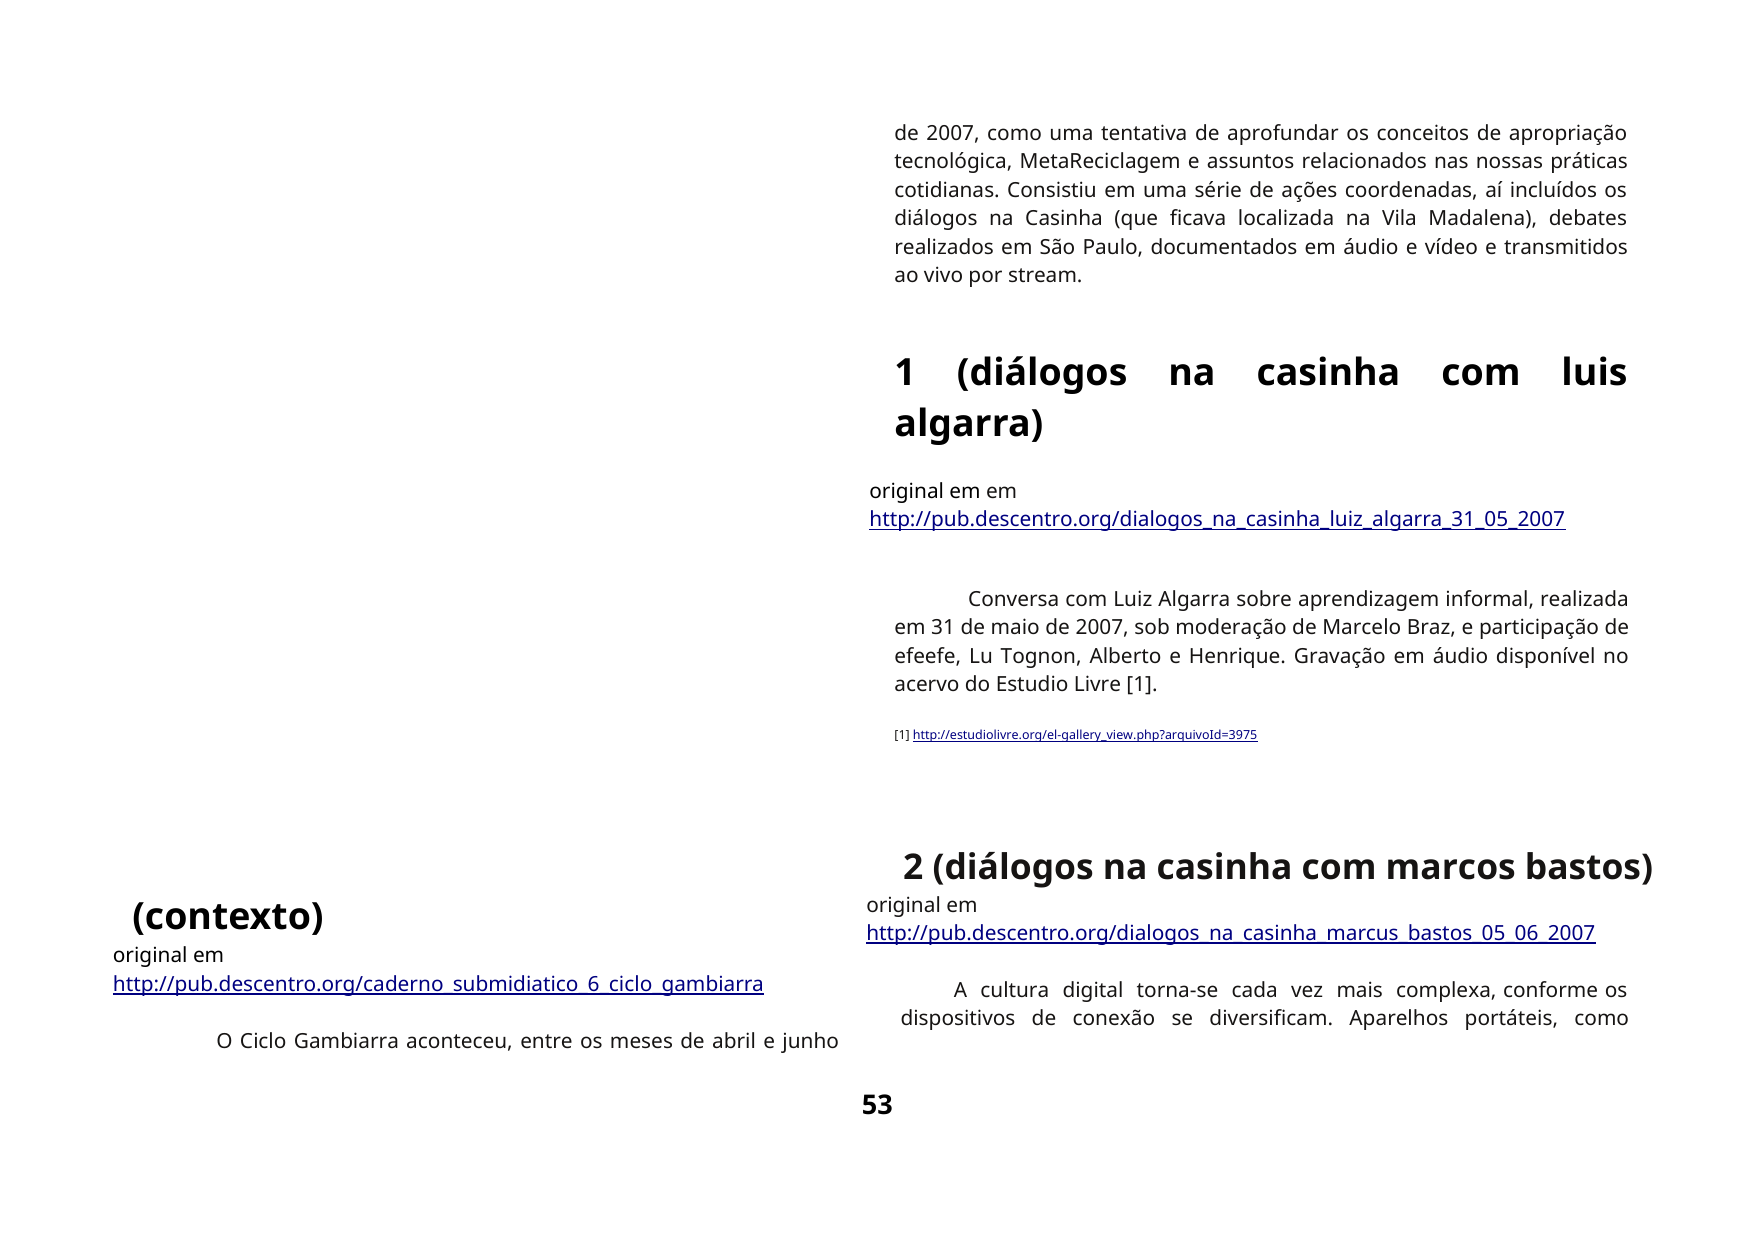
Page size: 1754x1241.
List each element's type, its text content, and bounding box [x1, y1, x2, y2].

text Conversa com Luiz Algarra sobre aprendizagem informal, realizada em 31 de maio de 2007, sob moderação de Marcelo Braz, e participação de efeefe, Lu Tognon, Alberto e Henrique. Gravação em áudio disponível no acervo do Estudio Livre [1]. [894, 584, 1630, 698]
text [1] http://estudiolivre.org/el-gallery_view.php?arquivoId=3975 [894, 726, 1630, 743]
text A cultura digital torna-se cada vez mais complexa, conforme os dispositivos de conexão se diversificam. Aparelhos portáteis, como [900, 975, 1630, 1032]
text de 2007, como uma tentativa de aprofundar os conceitos de apropriação tecnológica, MetaReciclagem e assuntos relacionados nas nossas práticas cotidianas. Consistiu em uma série de ações coordenadas, aí incluídos os diálogos na Casinha (que ficava localizada na Vila Madalena), debates realizados em São Paulo, documentados em áudio e vídeo e transmitidos ao vivo por stream. [894, 118, 1628, 289]
text original em em http://pub.descentro.org/dialogos_na_casinha_luiz_algarra_31_05_2007 [869, 476, 1628, 533]
text O Ciclo Gambiarra aconteceu, entre os meses de abril e junho [142, 1026, 840, 1054]
text 2 (diálogos na casinha com marcos bastos) [866, 842, 1653, 890]
text 1 (diálogos na casinha com luis algarra) [894, 346, 1628, 448]
text (contexto) [113, 889, 840, 941]
text original em http://pub.descentro.org/caderno_submidiatico_6_ciclo_gambiarra [113, 941, 840, 997]
text original em http://pub.descentro.org/dialogos_na_casinha_marcus_bastos_05_06_2007 [866, 890, 1653, 947]
